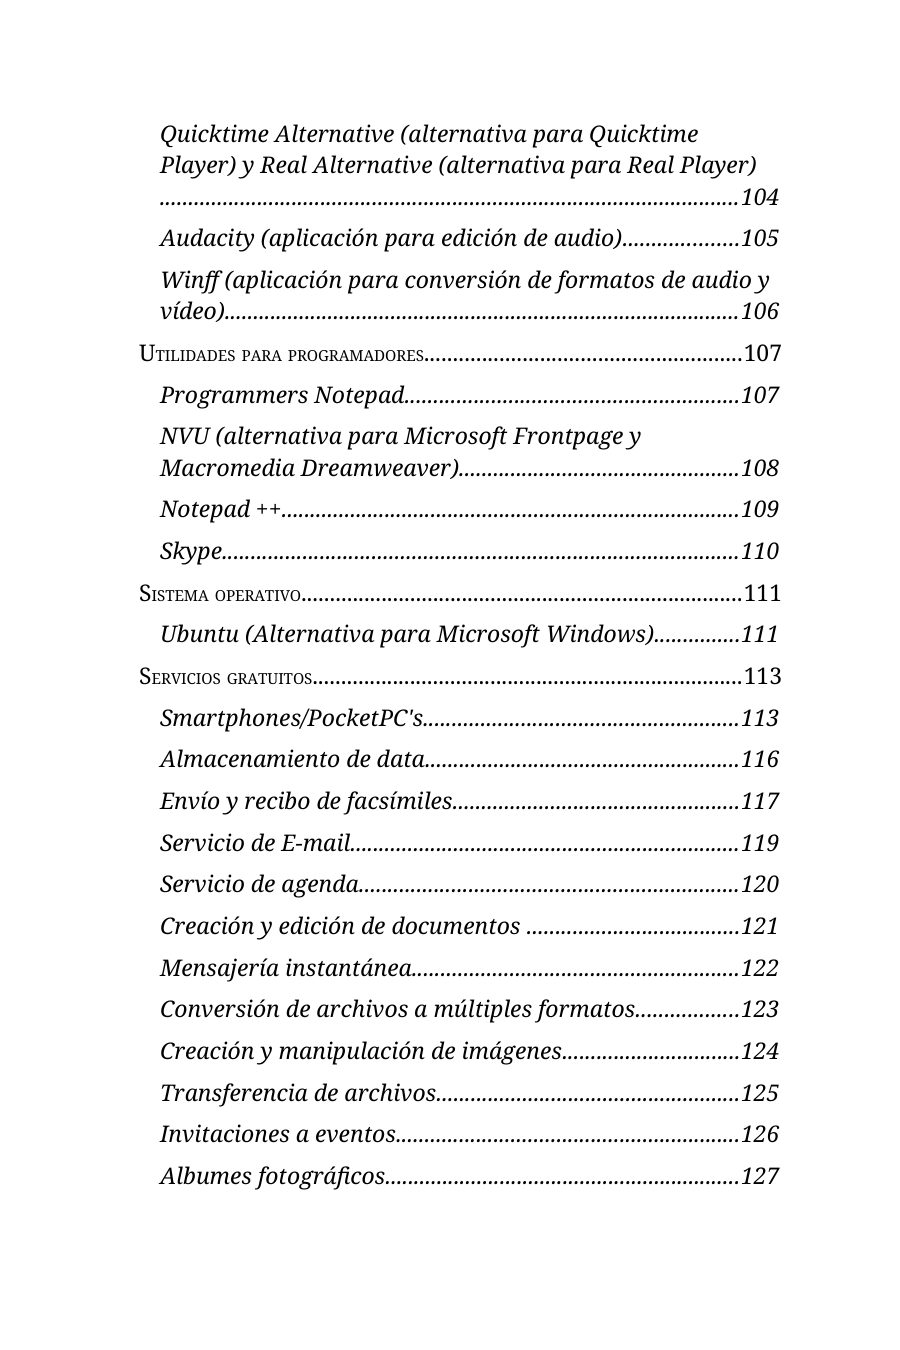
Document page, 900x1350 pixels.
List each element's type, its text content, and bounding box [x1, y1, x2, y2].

text Skype 110 [160, 535, 782, 566]
text Servicio de E-mail 119 [160, 826, 782, 858]
text Transferencia de archivos 125 [160, 1076, 782, 1108]
text Servicio de agenda 120 [160, 868, 782, 899]
text Servicios gratuitos 113 [139, 660, 782, 691]
text Creación y manipulación de imágenes 124 [160, 1035, 782, 1066]
text Winff (aplicación para conversión de formatos de audio y vídeo) 106 [160, 264, 782, 326]
text Audacity (aplicación para edición de audio) 105 [160, 222, 782, 253]
text Almacenamiento de data 116 [160, 743, 782, 774]
text Invitaciones a eventos 126 [160, 1118, 782, 1149]
text Utilidades para programadores 107 [139, 337, 782, 368]
text Albumes fotográficos 127 [160, 1160, 782, 1191]
text Programmers Notepad 107 [160, 378, 782, 410]
text Creación y edición de documentos 121 [160, 910, 782, 941]
text Mensajería instantánea 122 [160, 951, 782, 983]
text Quicktime Alternative (alternativa para Quicktime Player) y Real Alternative (alternativa para Real Player) 104 [160, 118, 782, 212]
text NVU (alternativa para Microsoft Frontpage y Macromedia Dreamweaver) 108 [160, 420, 782, 483]
text Ubuntu (Alternativa para Microsoft Windows) 111 [160, 618, 782, 649]
text Notepad ++ 109 [160, 493, 782, 524]
text Envío y recibo de facsímiles 117 [160, 785, 782, 816]
text Smartphones/PocketPC's 113 [160, 701, 782, 733]
text Conversión de archivos a múltiples formatos 123 [160, 993, 782, 1024]
text Sistema operativo 111 [139, 576, 782, 608]
